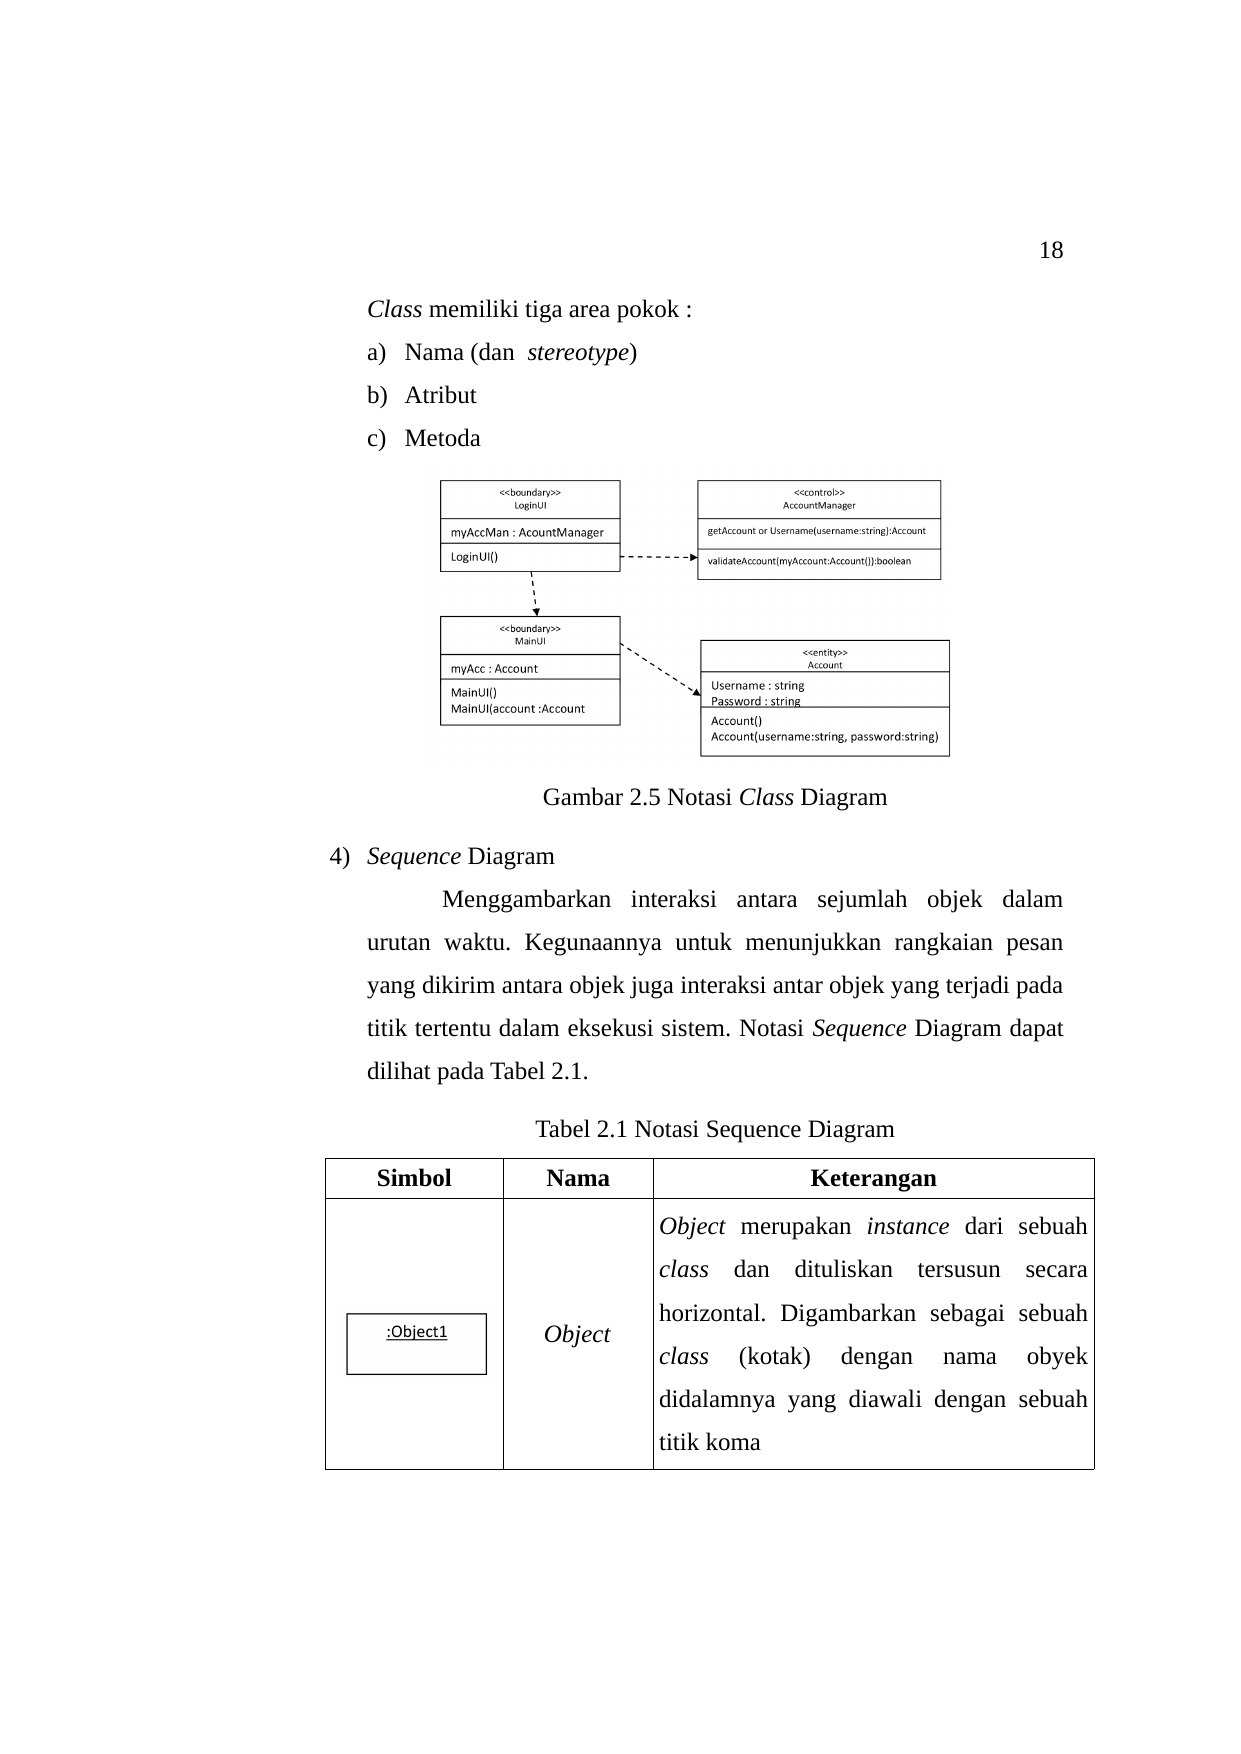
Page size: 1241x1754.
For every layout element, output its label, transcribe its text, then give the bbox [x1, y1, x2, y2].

list Sequence Diagram [329, 841, 1063, 869]
table_header Keterangan [654, 1159, 1094, 1198]
table_cell Object merupakan instance dari sebuah class dan dituliskan tersusun secara horizontal. Digambarkan sebagai sebuah class (kotak) dengan nama obyek didalamnya yang diawali dengan sebuah titik koma [654, 1199, 1094, 1469]
list Atribut [367, 380, 1063, 409]
text Menggambarkan interaksi antara sejumlah objek dalam urutan waktu. Kegunaannya untuk menunjukkan rangkaian pesan yang dikirim antara objek juga interaksi antar objek yang terjadi pada titik tertentu dalam eksekusi sistem. Notasi Sequence Diagram dapat dilihat pada Tabel 2.1. [367, 884, 1063, 1085]
picture [425, 464, 960, 769]
list Metoda [367, 423, 1063, 452]
text Class memiliki tiga area pokok : [367, 294, 1063, 322]
table_cell Object [504, 1199, 653, 1469]
text Gambar 2.5 Notasi Class Diagram [367, 467, 1063, 811]
text Tabel 2.1 Notasi Sequence Diagram [367, 1114, 1063, 1143]
table_header Nama [504, 1159, 653, 1198]
picture [341, 1305, 494, 1381]
table_header Simbol [326, 1159, 503, 1198]
list Nama (dan stereotype) [367, 337, 1063, 366]
table_cell [326, 1199, 503, 1469]
